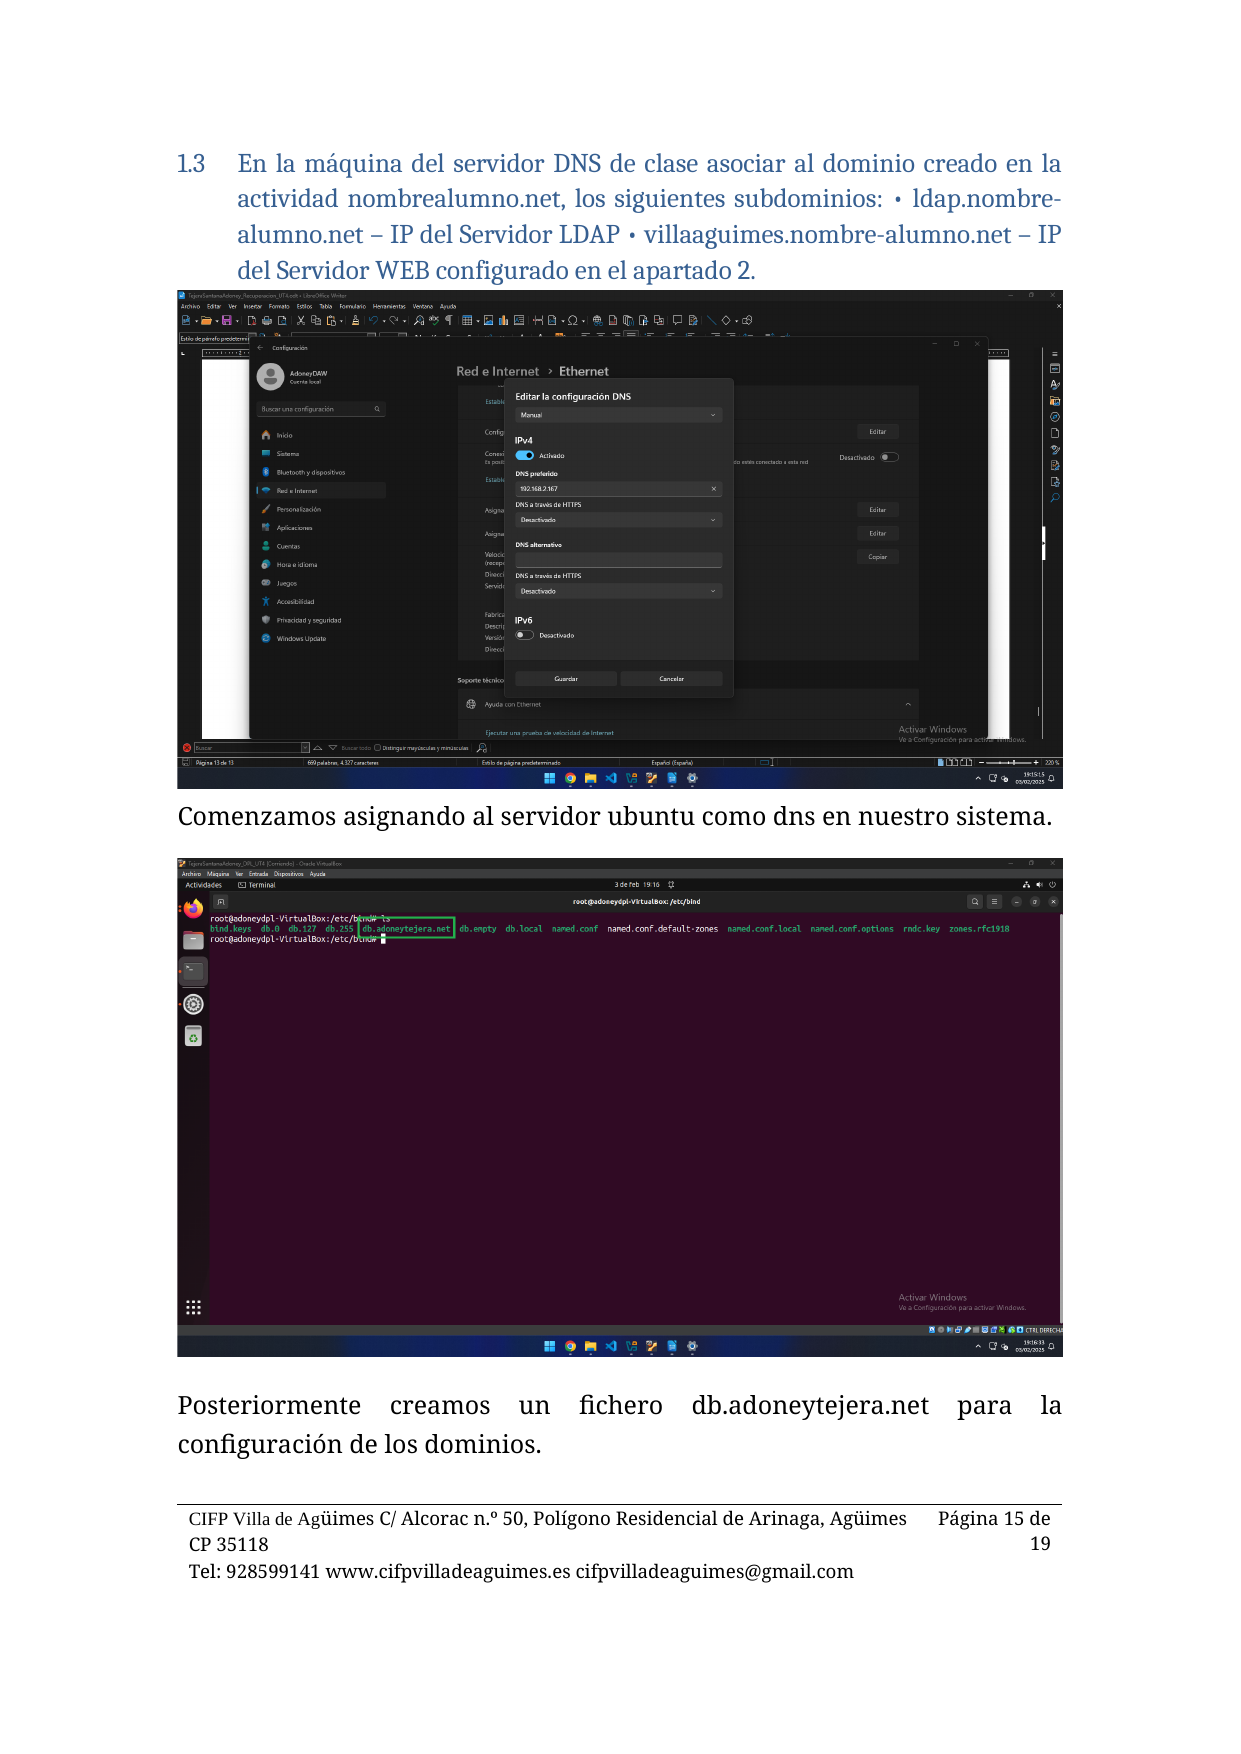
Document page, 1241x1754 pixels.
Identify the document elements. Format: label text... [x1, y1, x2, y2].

picture [177, 858, 1063, 1357]
text Comenzamos asignando al servidor ubuntu como dns en nuestro sistema. [177, 789, 1063, 832]
text Posteriormente creamos un fichero db.adoneytejera.net para la configuración de los dominios. [177, 1357, 1063, 1461]
picture [177, 290, 1063, 789]
subtitle En la máquina del servidor DNS de clase asociar al dominio creado en la actividad nombrealumno.net, los siguientes subdominios: • ldap.nombre-alumno.net – IP del Servidor LDAP • villaaguimes.nombre-alumno.net – IP del Servidor WEB configurado en el apartado 2. [177, 148, 1063, 286]
